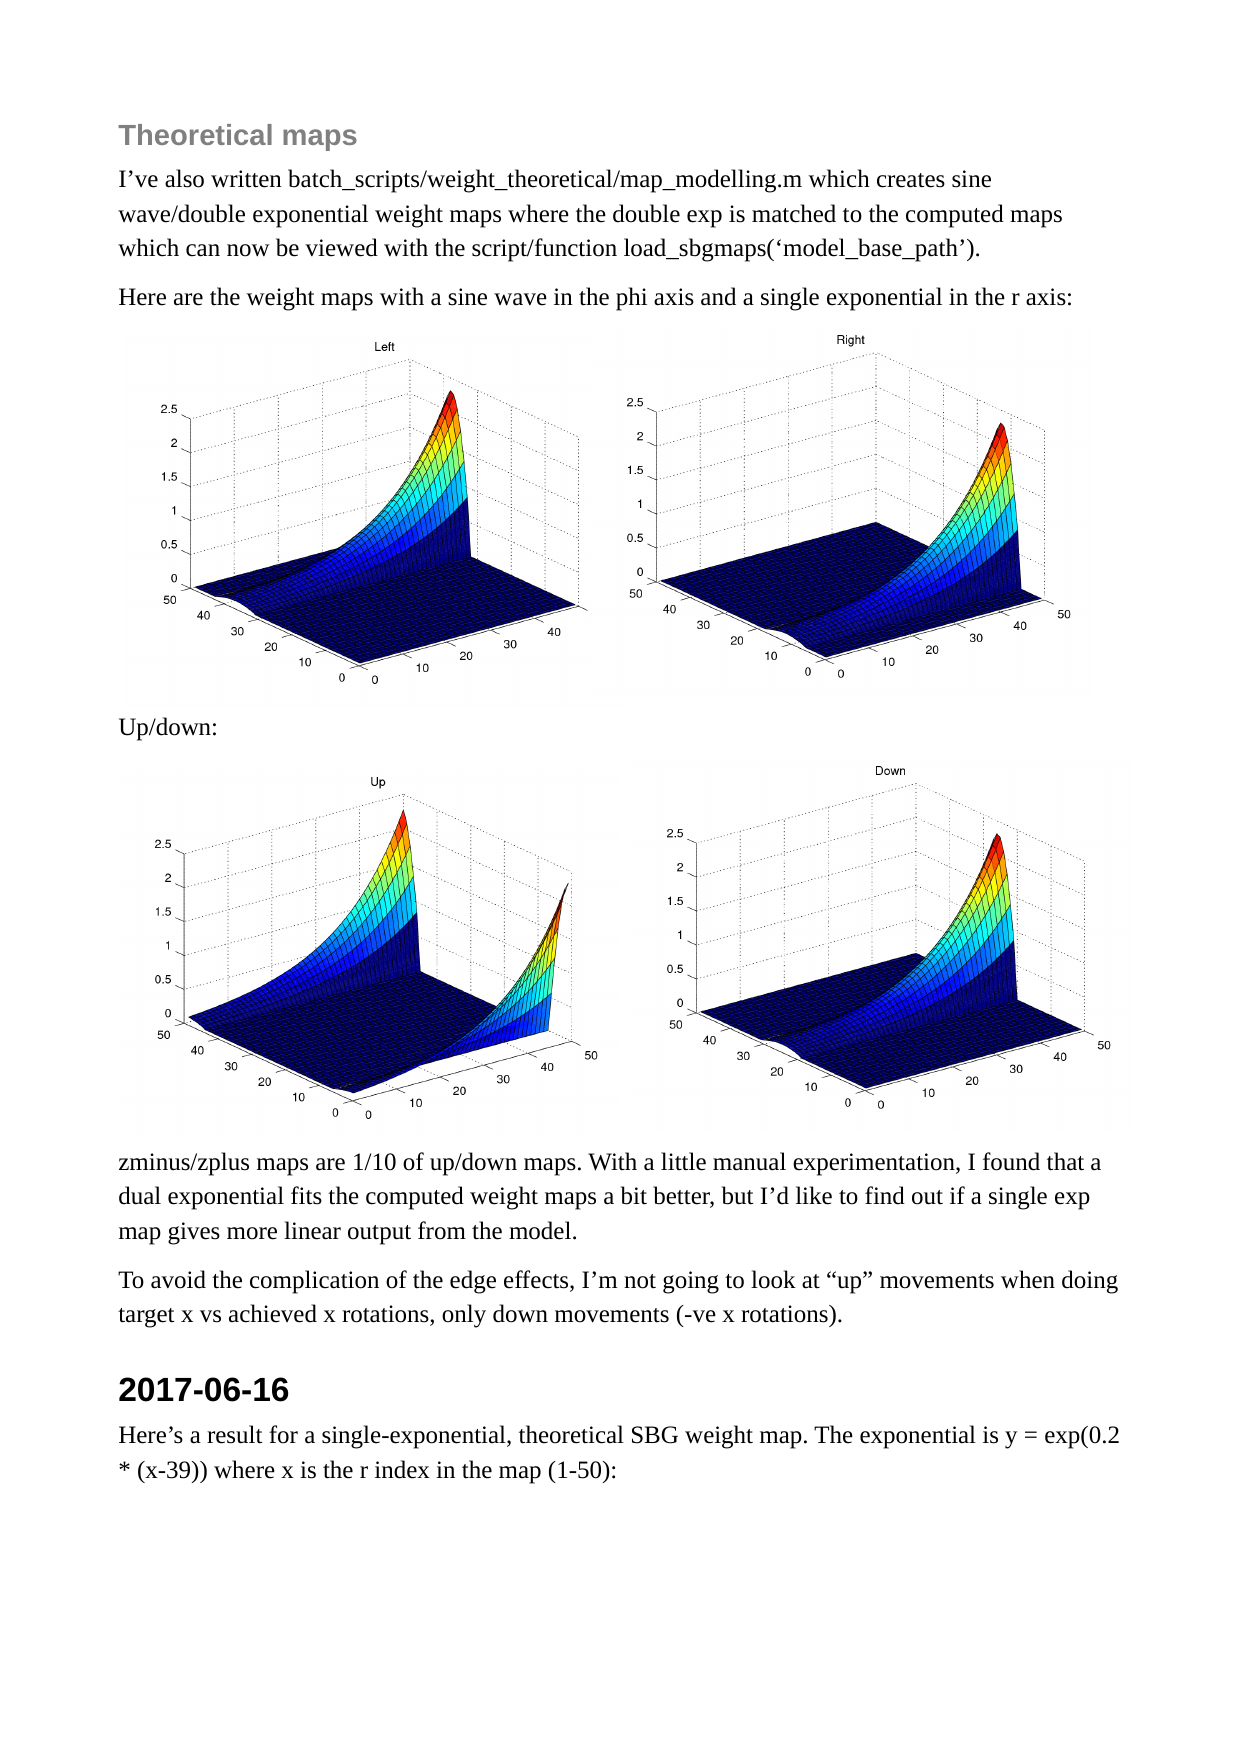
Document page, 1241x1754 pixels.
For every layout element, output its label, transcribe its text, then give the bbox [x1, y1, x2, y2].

subtitle 2017-06-16 [118, 1369, 1122, 1408]
text Here are the weight maps with a sine wave in the phi axis and a single exponential in the r axis: [118, 282, 1122, 311]
picture [631, 755, 1132, 1132]
picture [119, 767, 619, 1142]
text zminus/zplus maps are 1/10 of up/down maps. With a little manual experimentation, I found that a dual exponential fits the computed weight maps a bit better, but I’d like to find out if a single exp map gives more linear output from the model. [118, 761, 1122, 1245]
text Here’s a result for a single-exponential, theoretical SBG weight map. The exponential is y = exp(0.2 * (x-39)) where x is the r index in the map (1-50): [118, 1421, 1122, 1484]
subtitle Theoretical maps [118, 118, 1122, 152]
picture [125, 324, 1092, 707]
text Up/down: [118, 331, 1122, 741]
text To avoid the complication of the edge effects, I’m not going to look at “up” movements when doing target x vs achieved x rotations, only down movements (-ve x rotations). [118, 1265, 1122, 1328]
text I’ve also written batch_scripts/weight_theoretical/map_modelling.m which creates sine wave/double exponential weight maps where the double exp is matched to the computed maps which can now be viewed with the script/function load_sbgmaps(‘model_base_path’). [118, 164, 1122, 262]
